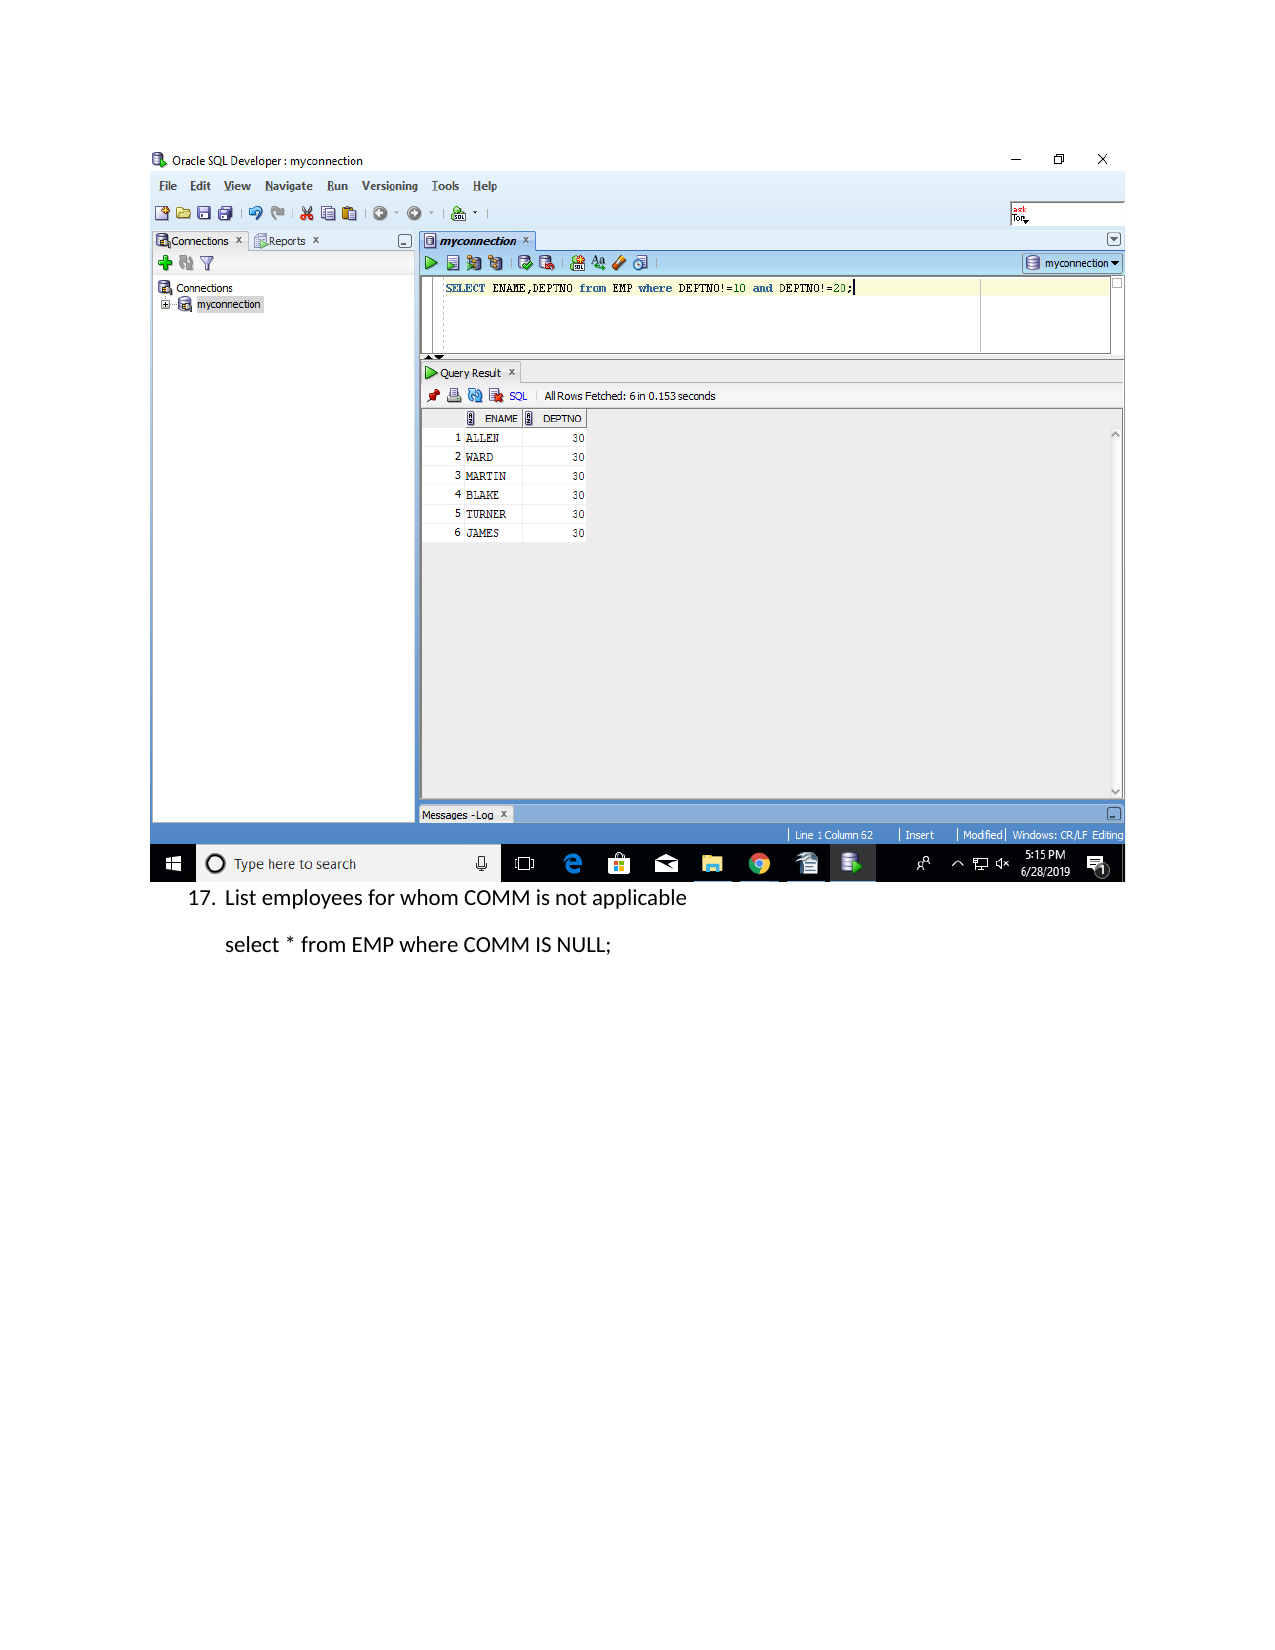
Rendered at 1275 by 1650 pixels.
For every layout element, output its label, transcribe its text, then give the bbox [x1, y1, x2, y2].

list List employees for whom COMM is not applicable [187, 882, 1125, 911]
list select * from EMP where COMM IS NULL; [187, 930, 1125, 958]
picture [150, 150, 1125, 882]
